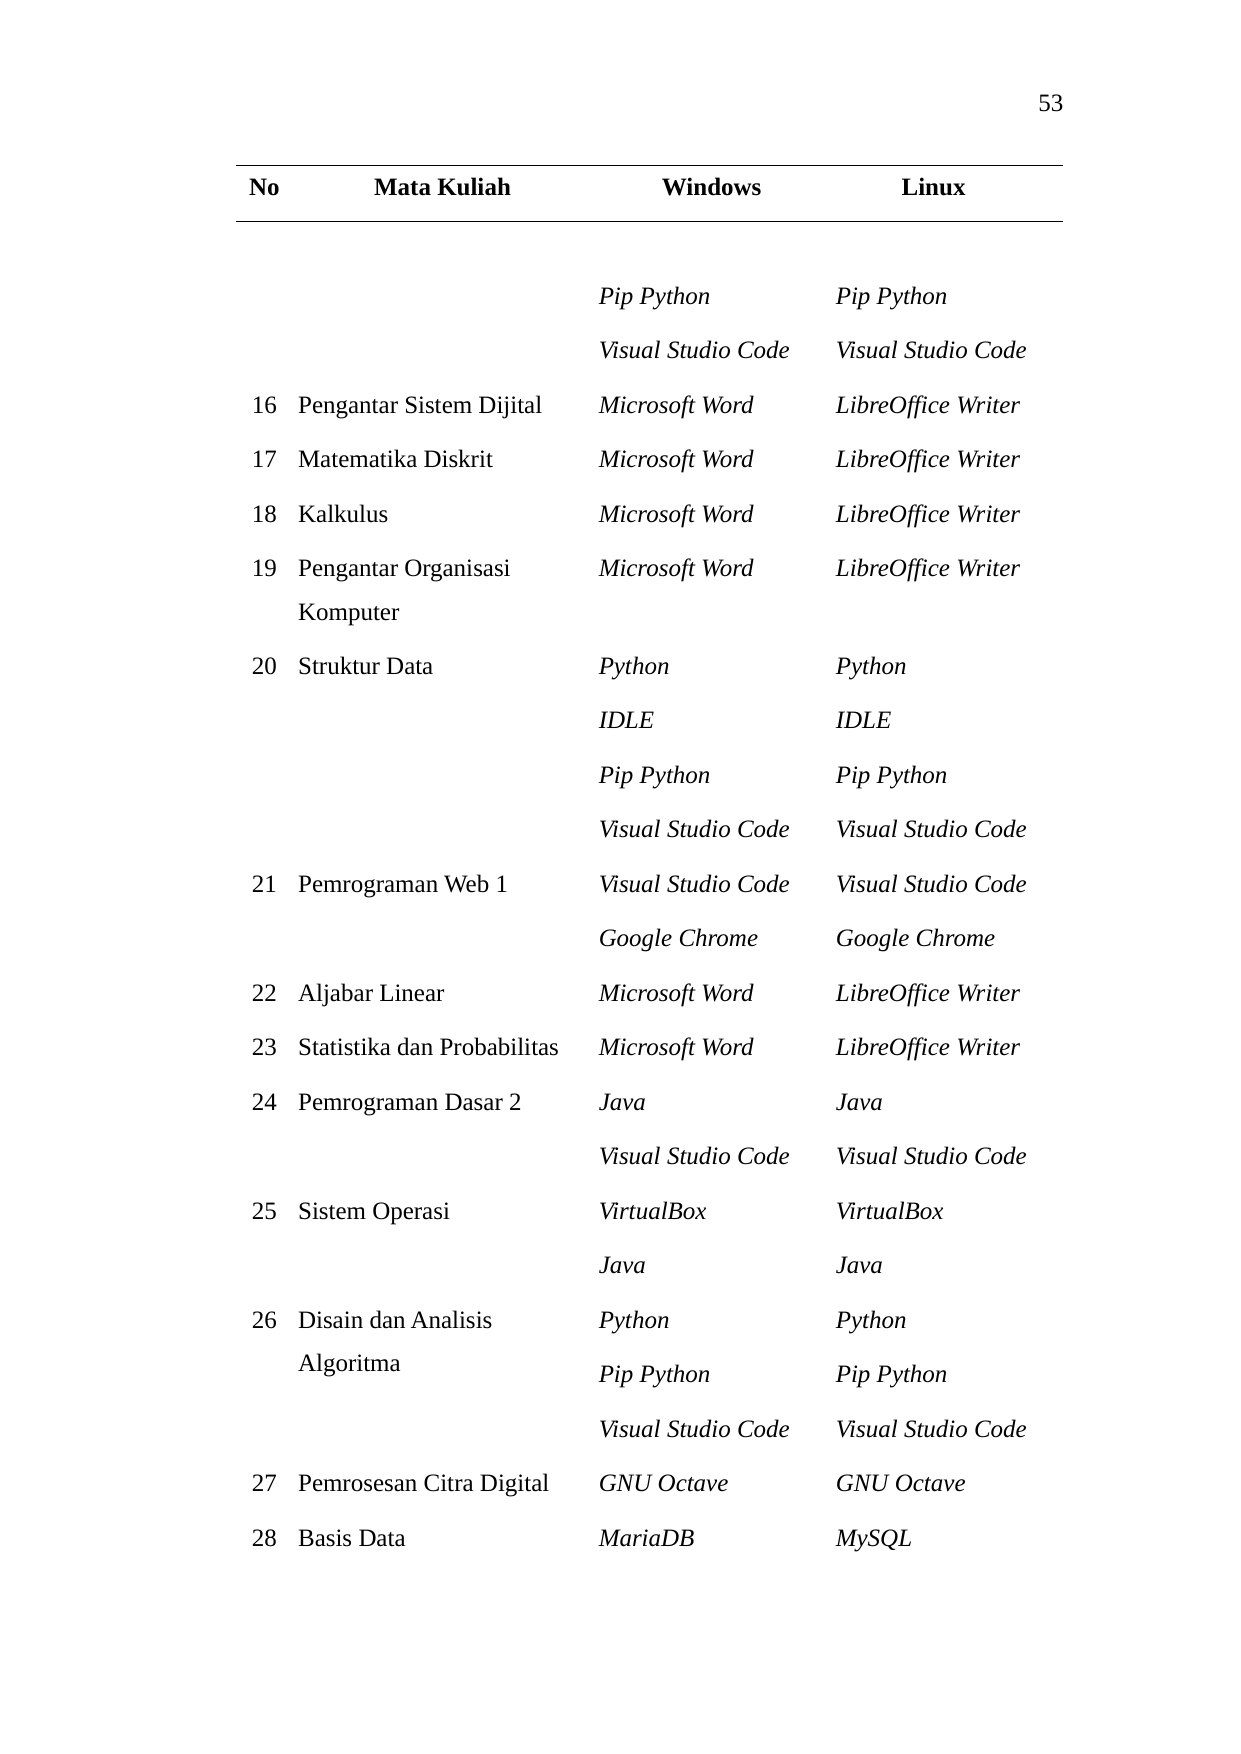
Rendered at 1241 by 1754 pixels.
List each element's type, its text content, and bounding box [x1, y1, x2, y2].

table_cell Java [593, 1245, 830, 1299]
table_header No [236, 166, 292, 221]
table_cell 28 [236, 1517, 292, 1571]
table_cell 27 [236, 1463, 292, 1517]
table_cell Visual Studio Code [593, 1136, 830, 1190]
table_cell LibreOffice Writer [830, 972, 1063, 1027]
table_cell LibreOffice Writer [830, 548, 1063, 645]
table_cell IDLE [830, 700, 1063, 754]
table_cell Microsoft Word [593, 439, 830, 493]
table_cell LibreOffice Writer [830, 1027, 1063, 1081]
table_cell Visual Studio Code [830, 1136, 1063, 1190]
table_cell GNU Octave [830, 1463, 1063, 1517]
table_cell Java [830, 1245, 1063, 1299]
table_cell Struktur Data [292, 645, 593, 863]
table_cell VirtualBox [830, 1190, 1063, 1244]
table_cell 18 [236, 493, 292, 548]
table_cell [830, 222, 1063, 275]
table_cell Pengantar Organisasi Komputer [292, 548, 593, 645]
table_cell 17 [236, 439, 292, 493]
table_cell Microsoft Word [593, 384, 830, 439]
table_cell Pip Python [830, 754, 1063, 809]
table_cell 25 [236, 1190, 292, 1299]
table_cell LibreOffice Writer [830, 493, 1063, 548]
table_cell VirtualBox [593, 1190, 830, 1244]
table_cell [593, 222, 830, 275]
table_cell Visual Studio Code [593, 1408, 830, 1462]
table_cell Aljabar Linear [292, 972, 593, 1027]
table_cell Pemrograman Dasar 2 [292, 1081, 593, 1190]
table_cell 21 [236, 863, 292, 972]
table_cell 19 [236, 548, 292, 645]
table_cell Statistika dan Probabilitas [292, 1027, 593, 1081]
table_cell MariaDB [593, 1517, 830, 1571]
table_cell Pip Python [593, 275, 830, 330]
table_cell MySQL [830, 1517, 1063, 1571]
table_cell LibreOffice Writer [830, 384, 1063, 439]
table_cell 16 [236, 384, 292, 439]
table_cell GNU Octave [593, 1463, 830, 1517]
table_cell Java [593, 1081, 830, 1136]
table_cell Basis Data [292, 1517, 593, 1571]
table_cell Python [830, 1299, 1063, 1353]
table_cell Google Chrome [830, 918, 1063, 972]
table_cell 20 [236, 645, 292, 863]
table_cell 22 [236, 972, 292, 1027]
table_cell IDLE [593, 700, 830, 754]
table_cell Matematika Diskrit [292, 439, 593, 493]
table_cell Visual Studio Code [830, 809, 1063, 863]
table_cell Microsoft Word [593, 972, 830, 1027]
table_cell Visual Studio Code [830, 330, 1063, 384]
table_cell 26 [236, 1299, 292, 1462]
table_cell Pengantar Sistem Dijital [292, 384, 593, 439]
table_cell Python [593, 1299, 830, 1353]
table_cell LibreOffice Writer [830, 439, 1063, 493]
table_cell Visual Studio Code [593, 863, 830, 918]
table_header Linux [830, 166, 1063, 221]
table_cell Disain dan Analisis Algoritma [292, 1299, 593, 1462]
table_cell Pip Python [830, 1354, 1063, 1408]
table_cell Kalkulus [292, 493, 593, 548]
table_cell Pip Python [593, 754, 830, 809]
table_cell Microsoft Word [593, 493, 830, 548]
table_header Windows [593, 166, 830, 221]
table_cell Java [830, 1081, 1063, 1136]
table_cell Visual Studio Code [830, 863, 1063, 918]
table_cell Pemrograman Web 1 [292, 863, 593, 972]
table_cell Sistem Operasi [292, 1190, 593, 1299]
table_cell Google Chrome [593, 918, 830, 972]
table_cell Microsoft Word [593, 548, 830, 645]
table_cell Visual Studio Code [593, 330, 830, 384]
table_cell Pemrosesan Citra Digital [292, 1463, 593, 1517]
table_cell 23 [236, 1027, 292, 1081]
table_cell Visual Studio Code [830, 1408, 1063, 1462]
table_cell Python [830, 645, 1063, 700]
table_cell Python [593, 645, 830, 700]
table_cell Microsoft Word [593, 1027, 830, 1081]
table_cell Pip Python [593, 1354, 830, 1408]
table_header Mata Kuliah [292, 166, 593, 221]
table_cell Pip Python [830, 275, 1063, 330]
table_cell 24 [236, 1081, 292, 1190]
table_cell Visual Studio Code [593, 809, 830, 863]
